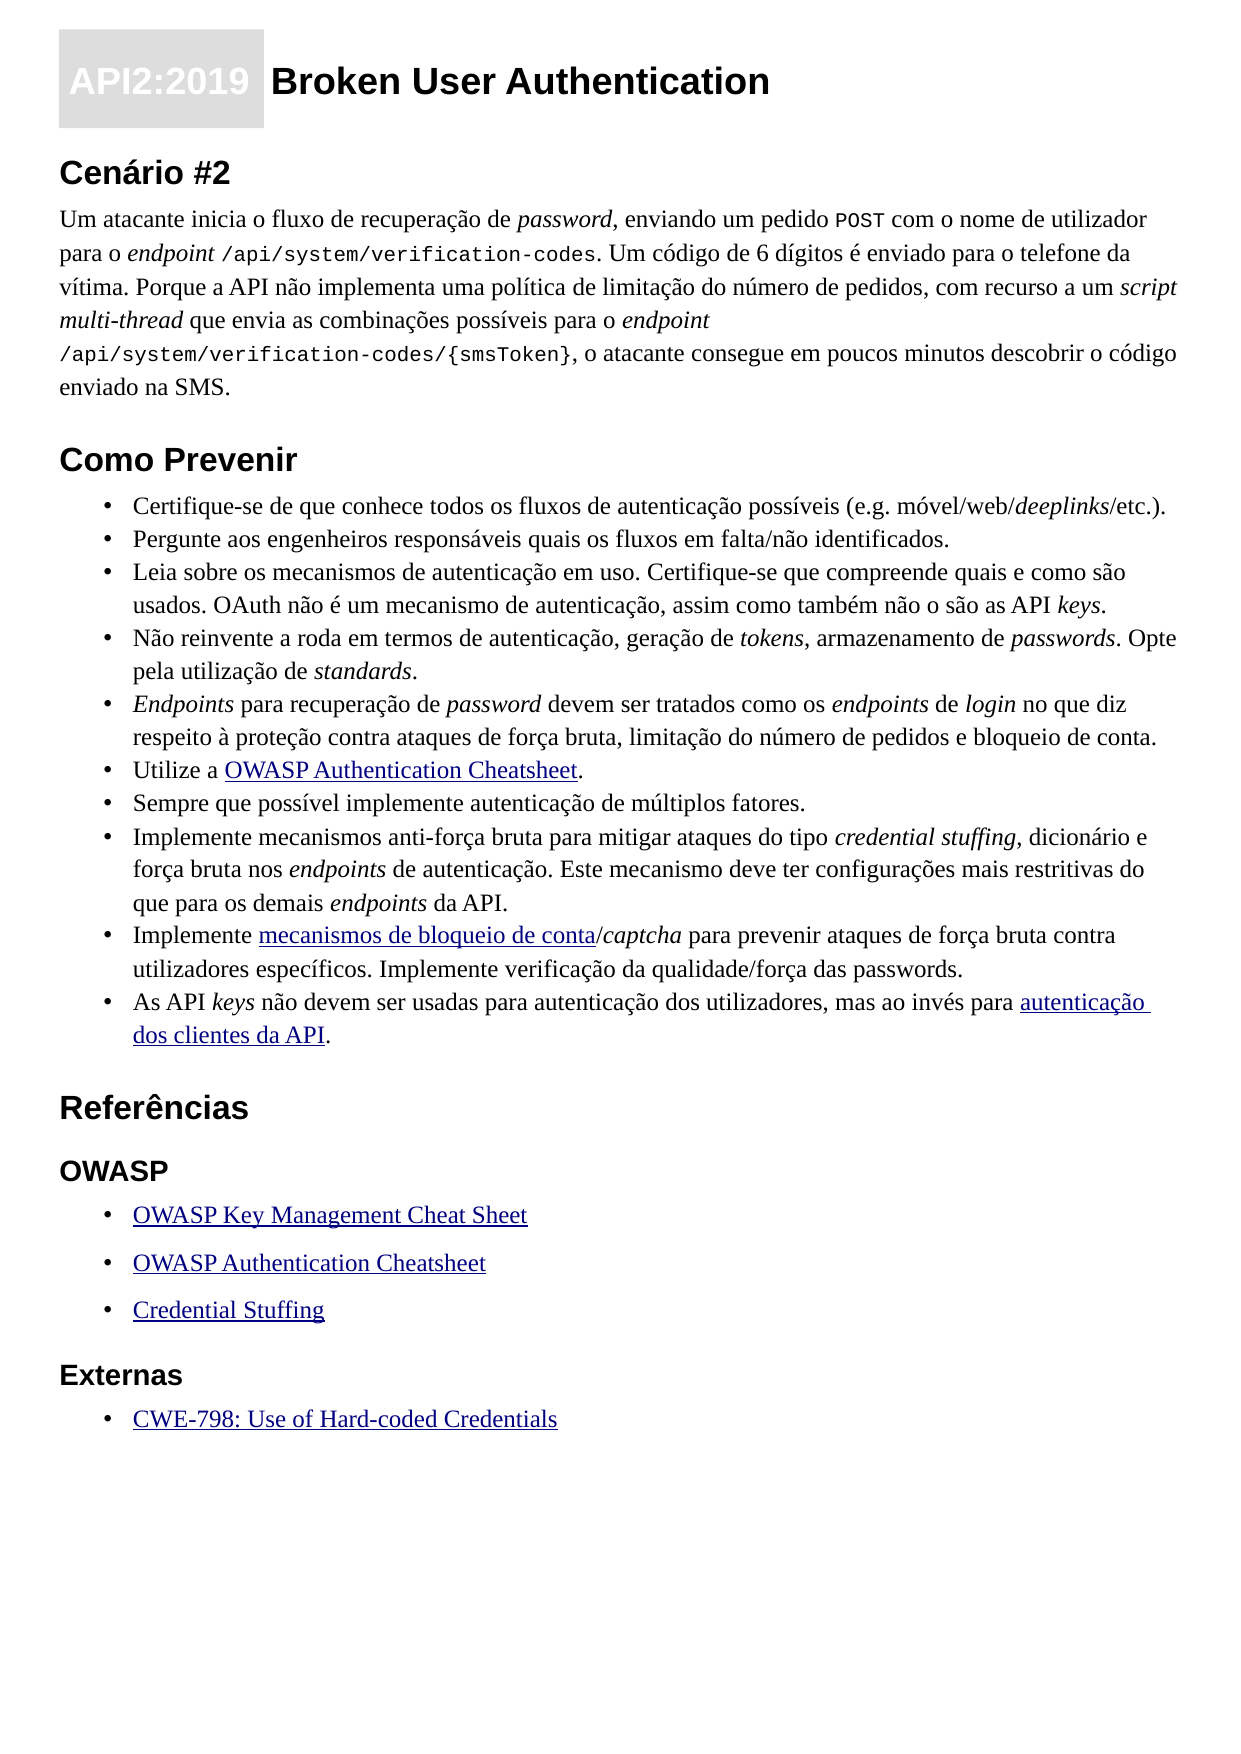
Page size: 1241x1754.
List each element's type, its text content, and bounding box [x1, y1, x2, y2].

subtitle OWASP [59, 1154, 1181, 1188]
list Endpoints para recuperação de password devem ser tratados como os endpoints de login no que diz respeito à proteção contra ataques de força bruta, limitação do número de pedidos e bloqueio de conta. [103, 689, 1181, 751]
list OWASP Key Management Cheat Sheet [103, 1200, 1181, 1229]
list Leia sobre os mecanismos de autenticação em uso. Certifique-se que compreende quais e como são usados. OAuth não é um mecanismo de autenticação, assim como também não o são as API keys. [103, 557, 1181, 619]
list OWASP Authentication Cheatsheet [103, 1248, 1181, 1276]
text Um atacante inicia o fluxo de recuperação de password, enviando um pedido POST com o nome de utilizador para o endpoint /api/system/verification-codes. Um código de 6 dígitos é enviado para o telefone da vítima. Porque a API não implementa uma política de limitação do número de pedidos, com recurso a um script multi-thread que envia as combinações possíveis para o endpoint /api/system/verification-codes/{smsToken}, o atacante consegue em poucos minutos descobrir o código enviado na SMS. [59, 204, 1181, 401]
list Sempre que possível implemente autenticação de múltiplos fatores. [103, 788, 1181, 817]
list Não reinvente a roda em termos de autenticação, geração de tokens, armazenamento de passwords. Opte pela utilização de standards. [103, 623, 1181, 685]
list Certifique-se de que conhece todos os fluxos de autenticação possíveis (e.g. móvel/web/deeplinks/etc.). [103, 491, 1181, 520]
subtitle Externas [59, 1357, 1181, 1391]
list As API keys não devem ser usadas para autenticação dos utilizadores, mas ao invés para autenticação dos clientes da API. [103, 987, 1181, 1048]
subtitle Como Prevenir [59, 440, 1181, 479]
list Pergunte aos engenheiros responsáveis quais os fluxos em falta/não identificados. [103, 524, 1181, 553]
subtitle Referências [59, 1088, 1181, 1127]
subtitle Cenário #2 [59, 153, 1181, 192]
list Implemente mecanismos de bloqueio de conta/captcha para prevenir ataques de força bruta contra utilizadores específicos. Implemente verificação da qualidade/força das passwords. [103, 921, 1181, 982]
list Credential Stuffing [103, 1295, 1181, 1324]
list Implemente mecanismos anti-força bruta para mitigar ataques do tipo credential stuffing, dicionário e força bruta nos endpoints de autenticação. Este mecanismo deve ter configurações mais restritivas do que para os demais endpoints da API. [103, 822, 1181, 916]
list Utilize a OWASP Authentication Cheatsheet. [103, 756, 1181, 784]
list CWE-798: Use of Hard-coded Credentials [103, 1404, 1181, 1432]
